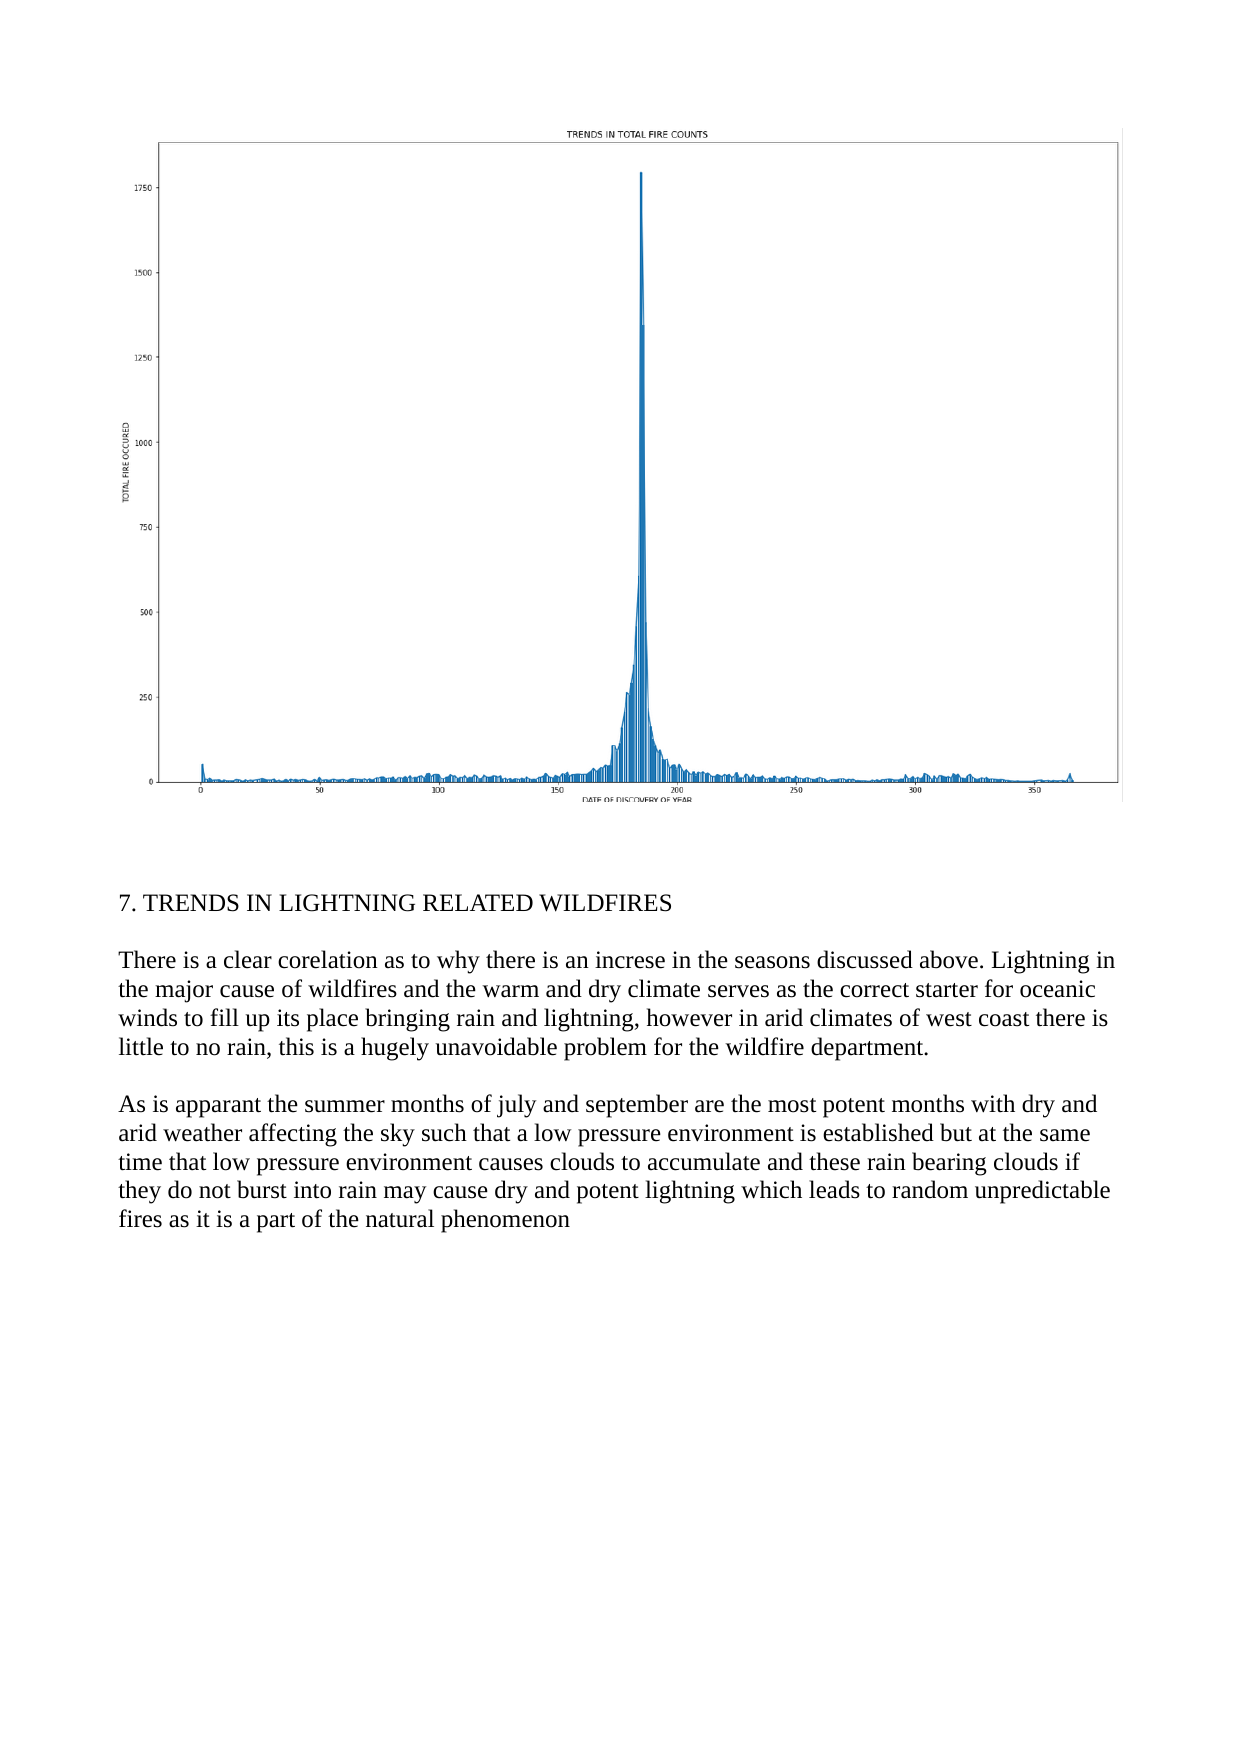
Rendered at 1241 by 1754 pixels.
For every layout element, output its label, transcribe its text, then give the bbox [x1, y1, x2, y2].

text 7. TRENDS IN LIGHTNING RELATED WILDFIRES [118, 888, 1122, 917]
text There is a clear corelation as to why there is an increse in the seasons discussed above. Lightning in the major cause of wildfires and the warm and dry climate serves as the correct starter for oceanic winds to fill up its place bringing rain and lightning, however in arid climates of west coast there is little to no rain, this is a hugely unavoidable problem for the wildfire department. [118, 946, 1122, 1061]
text As is apparant the summer months of july and september are the most potent months with dry and arid weather affecting the sky such that a low pressure environment is established but at the same time that low pressure environment causes clouds to accumulate and these rain bearing clouds if they do not burst into rain may cause dry and potent lightning which leads to random unpredictable fires as it is a part of the natural phenomenon [118, 1089, 1122, 1233]
picture [118, 128, 1123, 802]
